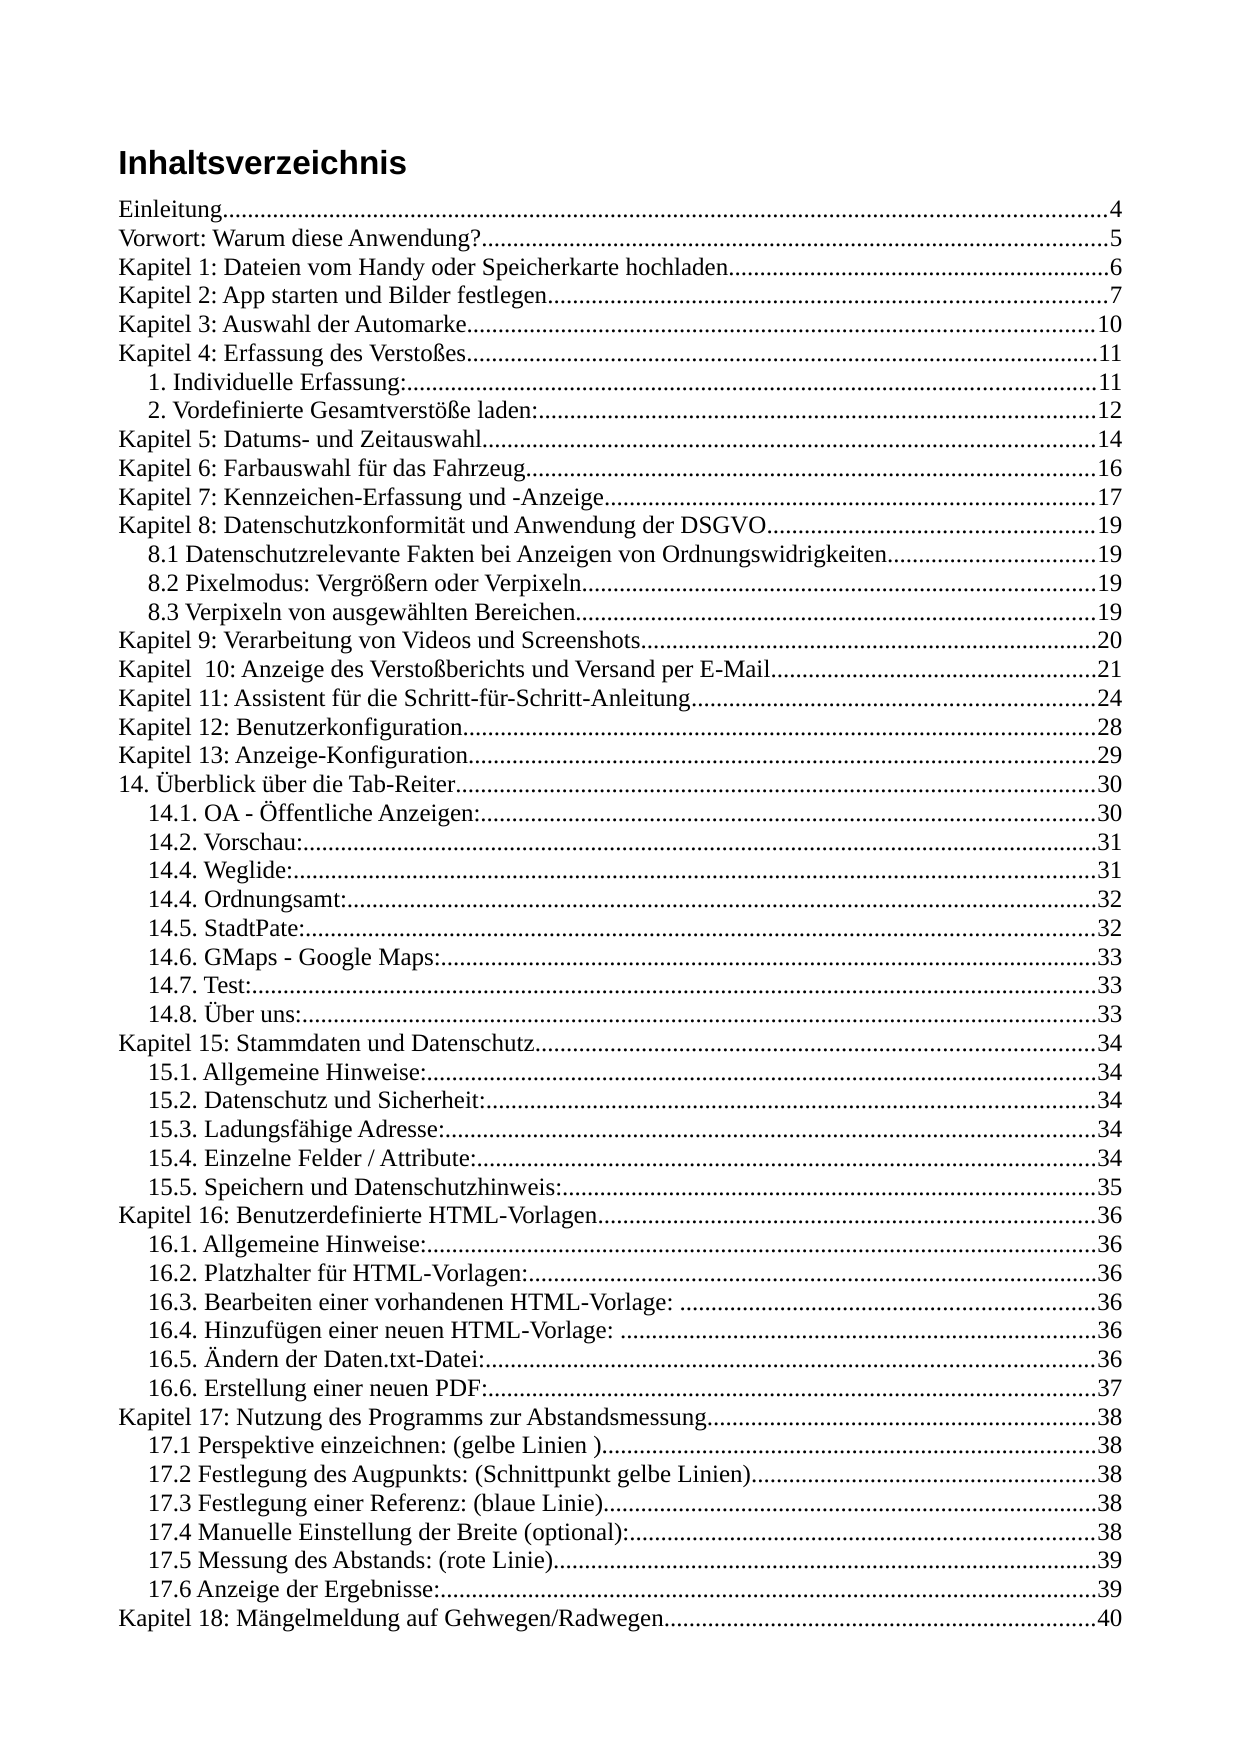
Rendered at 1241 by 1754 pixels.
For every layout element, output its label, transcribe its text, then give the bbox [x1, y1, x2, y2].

text Kapitel 17: Nutzung des Programms zur Abstandsmessung 38 [118, 1402, 1122, 1430]
text 17.4 Manuelle Einstellung der Breite (optional): 38 [148, 1517, 1122, 1545]
text 14.7. Test: 33 [148, 970, 1122, 999]
subtitle Inhaltsverzeichnis [118, 143, 1122, 182]
text 15.4. Einzelne Felder / Attribute: 34 [148, 1143, 1122, 1172]
text Vorwort: Warum diese Anwendung? 5 [118, 223, 1122, 252]
text 15.3. Ladungsfähige Adresse: 34 [148, 1114, 1122, 1143]
text 14.2. Vorschau: 31 [148, 827, 1122, 855]
text Kapitel 2: App starten und Bilder festlegen 7 [118, 280, 1122, 309]
text 15.1. Allgemeine Hinweise: 34 [148, 1057, 1122, 1085]
text Kapitel 6: Farbauswahl für das Fahrzeug 16 [118, 453, 1122, 482]
text Kapitel 7: Kennzeichen-Erfassung und -Anzeige 17 [118, 482, 1122, 510]
text Kapitel 1: Dateien vom Handy oder Speicherkarte hochladen 6 [118, 252, 1122, 280]
text Kapitel 3: Auswahl der Automarke 10 [118, 309, 1122, 338]
text Kapitel 10: Anzeige des Verstoßberichts und Versand per E-Mail 21 [118, 654, 1122, 683]
text Kapitel 8: Datenschutzkonformität und Anwendung der DSGVO 19 [118, 510, 1122, 539]
text 2. Vordefinierte Gesamtverstöße laden: 12 [148, 395, 1122, 424]
text Einleitung 4 [118, 194, 1122, 223]
text 14.6. GMaps - Google Maps: 33 [148, 942, 1122, 970]
text 16.5. Ändern der Daten.txt-Datei: 36 [148, 1344, 1122, 1373]
text 8.1 Datenschutzrelevante Fakten bei Anzeigen von Ordnungswidrigkeiten 19 [148, 539, 1122, 568]
text 14.4. Weglide: 31 [148, 855, 1122, 884]
text Kapitel 13: Anzeige-Konfiguration 29 [118, 740, 1122, 769]
text Kapitel 15: Stammdaten und Datenschutz 34 [118, 1028, 1122, 1057]
text 17.2 Festlegung des Augpunkts: (Schnittpunkt gelbe Linien) 38 [148, 1459, 1122, 1488]
text 8.3 Verpixeln von ausgewählten Bereichen 19 [148, 597, 1122, 625]
text Kapitel 11: Assistent für die Schritt-für-Schritt-Anleitung 24 [118, 683, 1122, 712]
text 16.3. Bearbeiten einer vorhandenen HTML-Vorlage: 36 [148, 1287, 1122, 1315]
text 16.6. Erstellung einer neuen PDF: 37 [148, 1373, 1122, 1402]
text 15.2. Datenschutz und Sicherheit: 34 [148, 1085, 1122, 1114]
text 16.1. Allgemeine Hinweise: 36 [148, 1229, 1122, 1258]
text 17.1 Perspektive einzeichnen: (gelbe Linien ) 38 [148, 1430, 1122, 1459]
text Kapitel 9: Verarbeitung von Videos und Screenshots 20 [118, 625, 1122, 654]
text Kapitel 5: Datums- und Zeitauswahl 14 [118, 424, 1122, 453]
text Kapitel 16: Benutzerdefinierte HTML-Vorlagen 36 [118, 1200, 1122, 1229]
text 14. Überblick über die Tab-Reiter 30 [118, 769, 1122, 798]
text 17.3 Festlegung einer Referenz: (blaue Linie) 38 [148, 1488, 1122, 1517]
text 14.8. Über uns: 33 [148, 999, 1122, 1028]
text 17.6 Anzeige der Ergebnisse: 39 [148, 1574, 1122, 1603]
text 14.5. StadtPate: 32 [148, 913, 1122, 942]
text 14.1. OA - Öffentliche Anzeigen: 30 [148, 798, 1122, 827]
text 16.2. Platzhalter für HTML-Vorlagen: 36 [148, 1258, 1122, 1287]
text 16.4. Hinzufügen einer neuen HTML-Vorlage: 36 [148, 1315, 1122, 1344]
text 1. Individuelle Erfassung: 11 [148, 367, 1122, 395]
text 17.5 Messung des Abstands: (rote Linie) 39 [148, 1545, 1122, 1574]
text Kapitel 18: Mängelmeldung auf Gehwegen/Radwegen 40 [118, 1603, 1122, 1632]
text 8.2 Pixelmodus: Vergrößern oder Verpixeln 19 [148, 568, 1122, 597]
text 14.4. Ordnungsamt: 32 [148, 884, 1122, 913]
text Kapitel 4: Erfassung des Verstoßes 11 [118, 338, 1122, 367]
text 15.5. Speichern und Datenschutzhinweis: 35 [148, 1172, 1122, 1200]
text Kapitel 12: Benutzerkonfiguration 28 [118, 712, 1122, 740]
